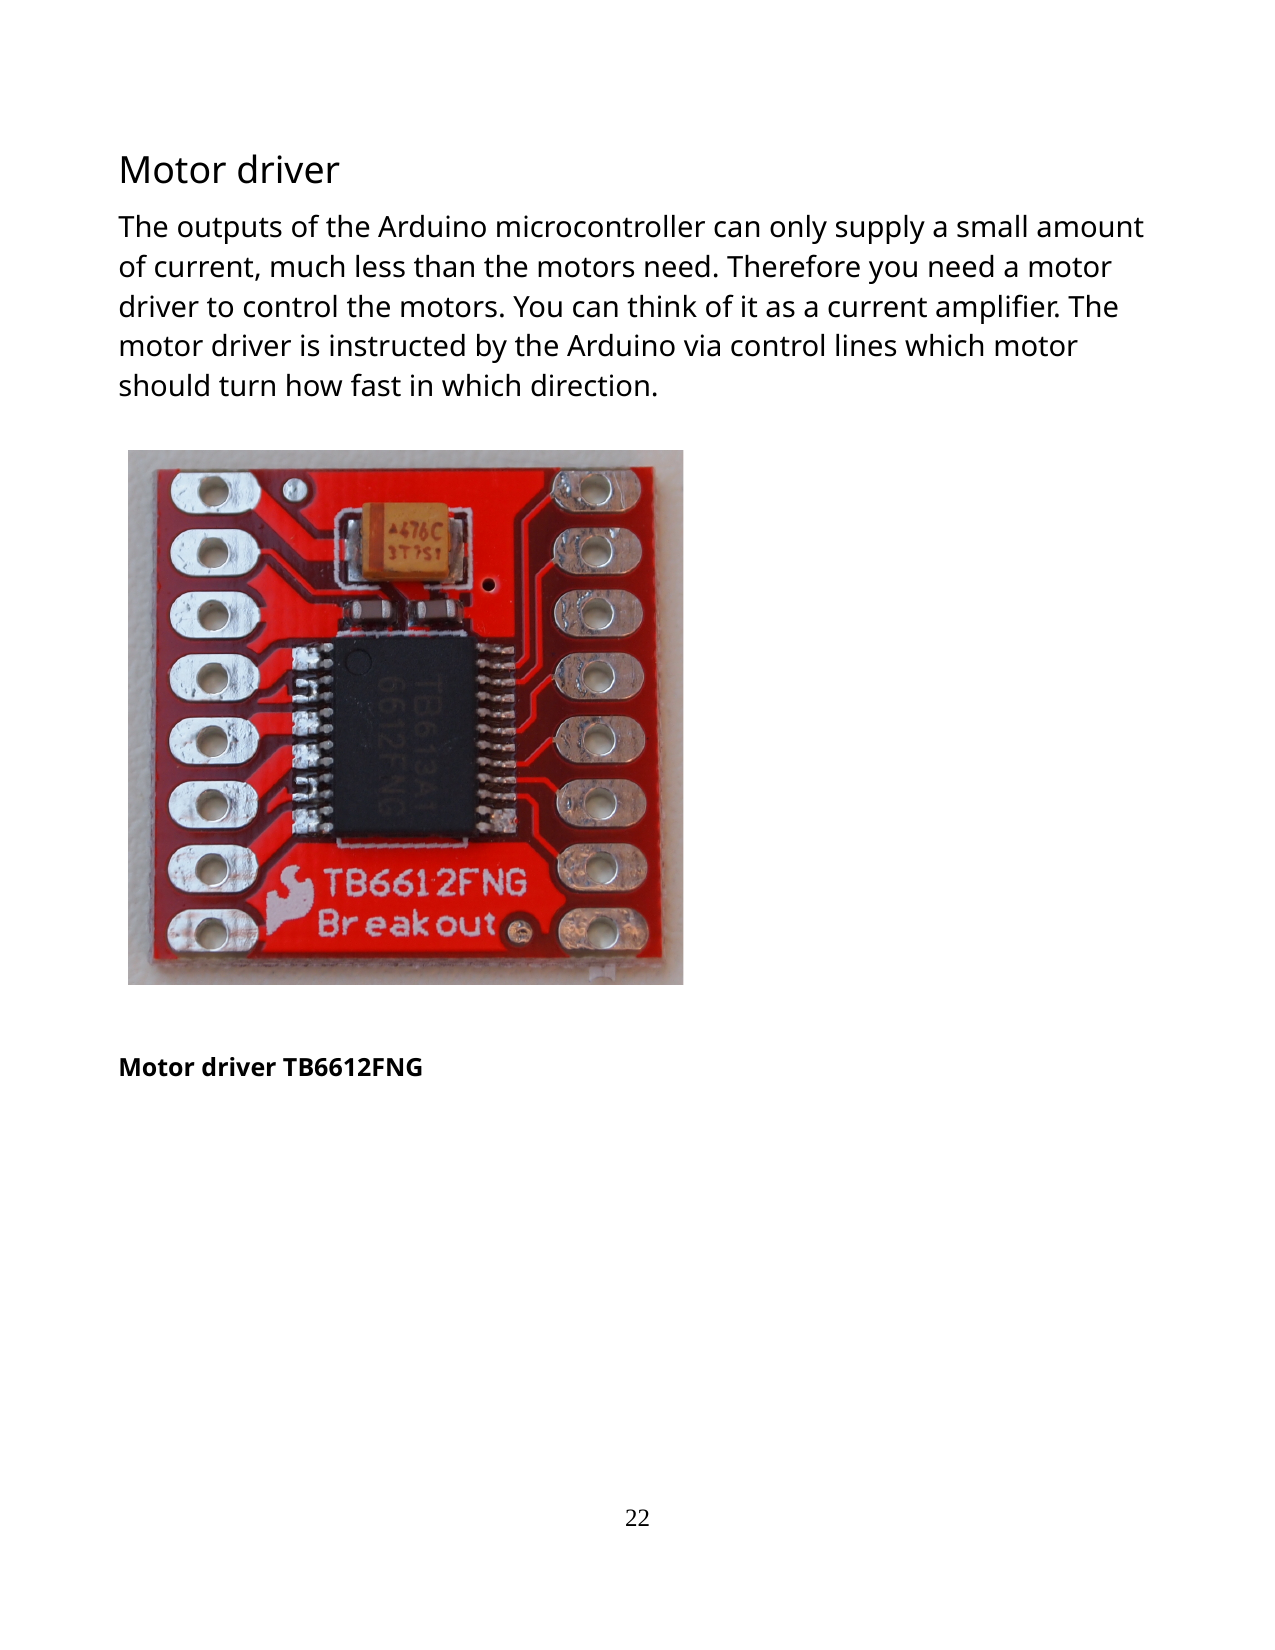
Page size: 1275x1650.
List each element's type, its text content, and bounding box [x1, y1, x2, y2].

text Motor driver TB6612FNG [118, 1050, 1157, 1084]
subtitle Motor driver [118, 143, 1157, 194]
picture [128, 450, 684, 985]
text The outputs of the Arduino microcontroller can only supply a small amount of current, much less than the motors need. Therefore you need a motor driver to control the motors. You can think of it as a current amplifier. The motor driver is instructed by the Arduino via control lines which motor should turn how fast in which direction. [118, 207, 1157, 405]
